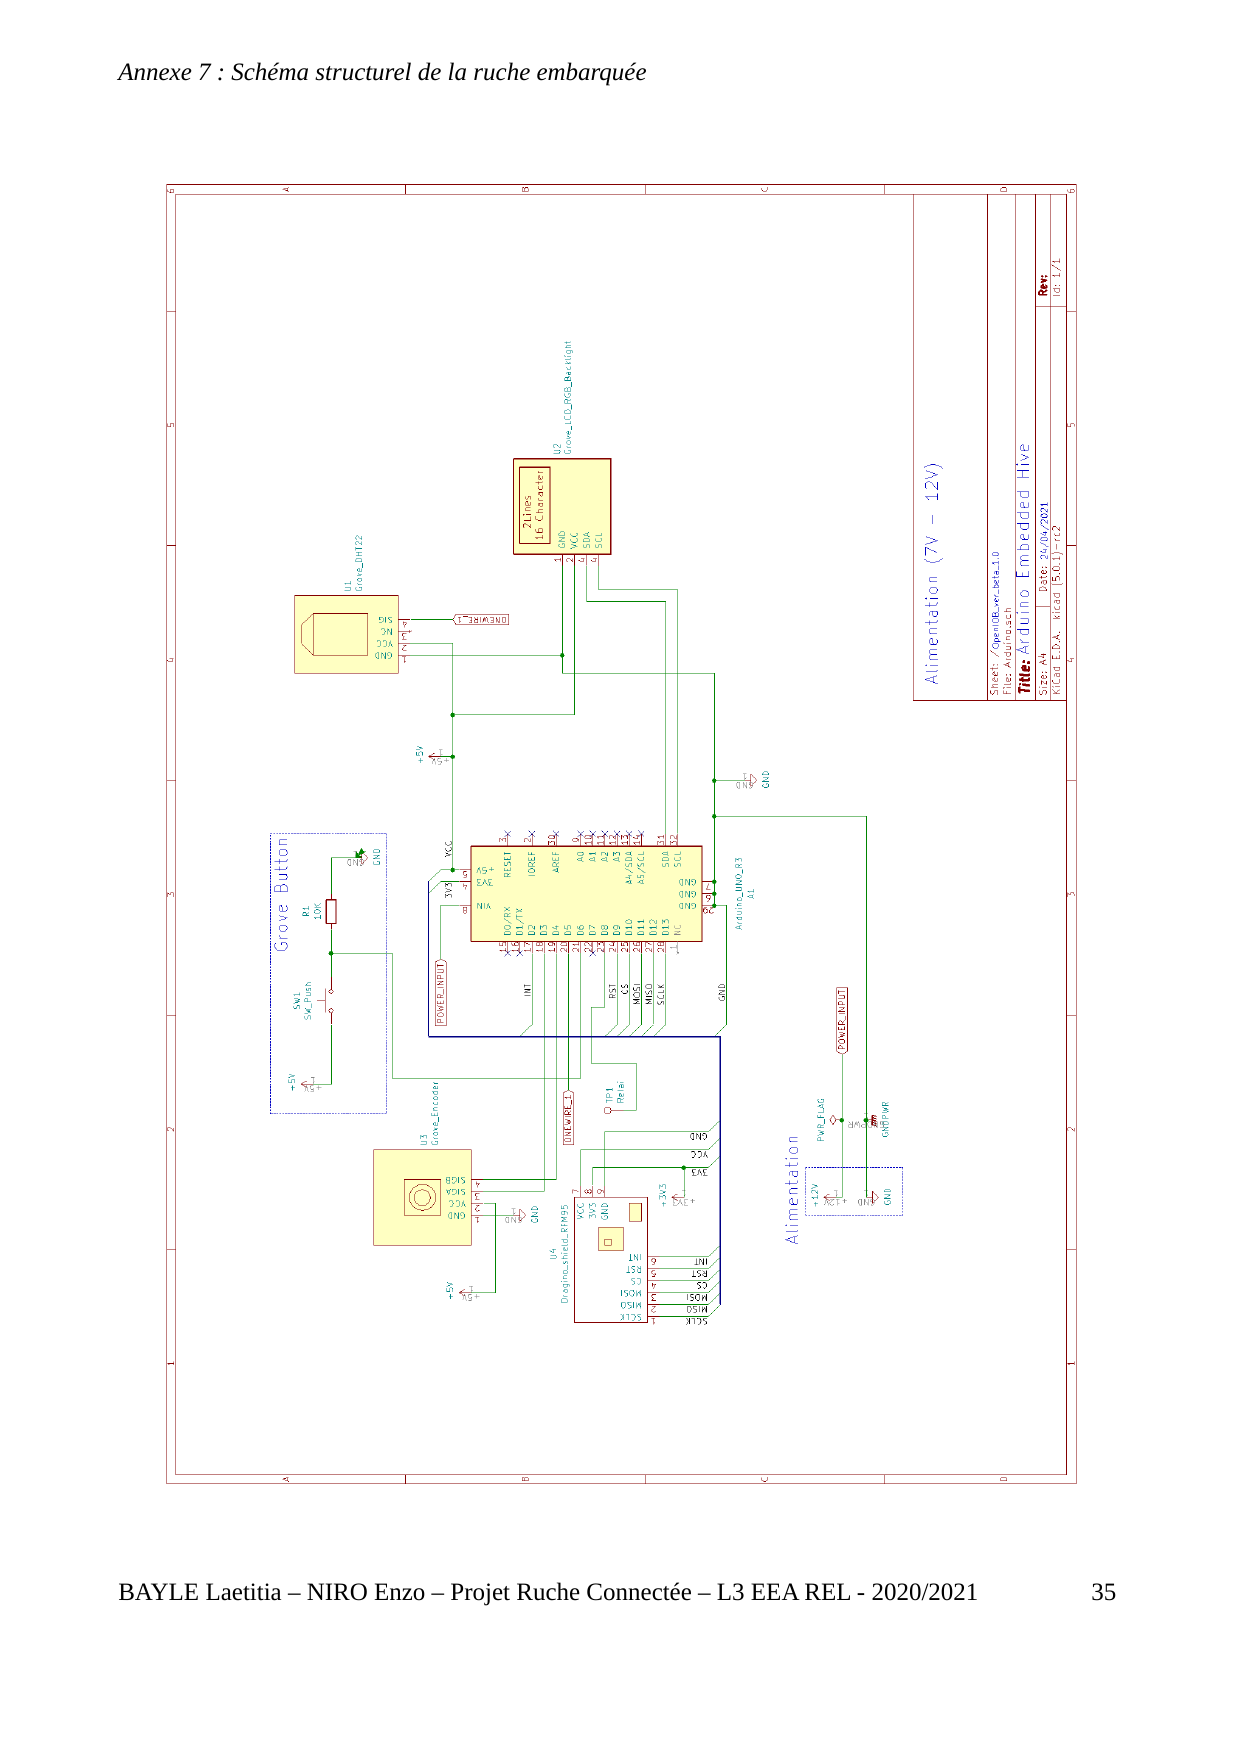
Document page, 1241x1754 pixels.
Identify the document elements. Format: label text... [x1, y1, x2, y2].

text Annexe 7 : Schéma structurel de la ruche embarquée [118, 57, 1122, 86]
